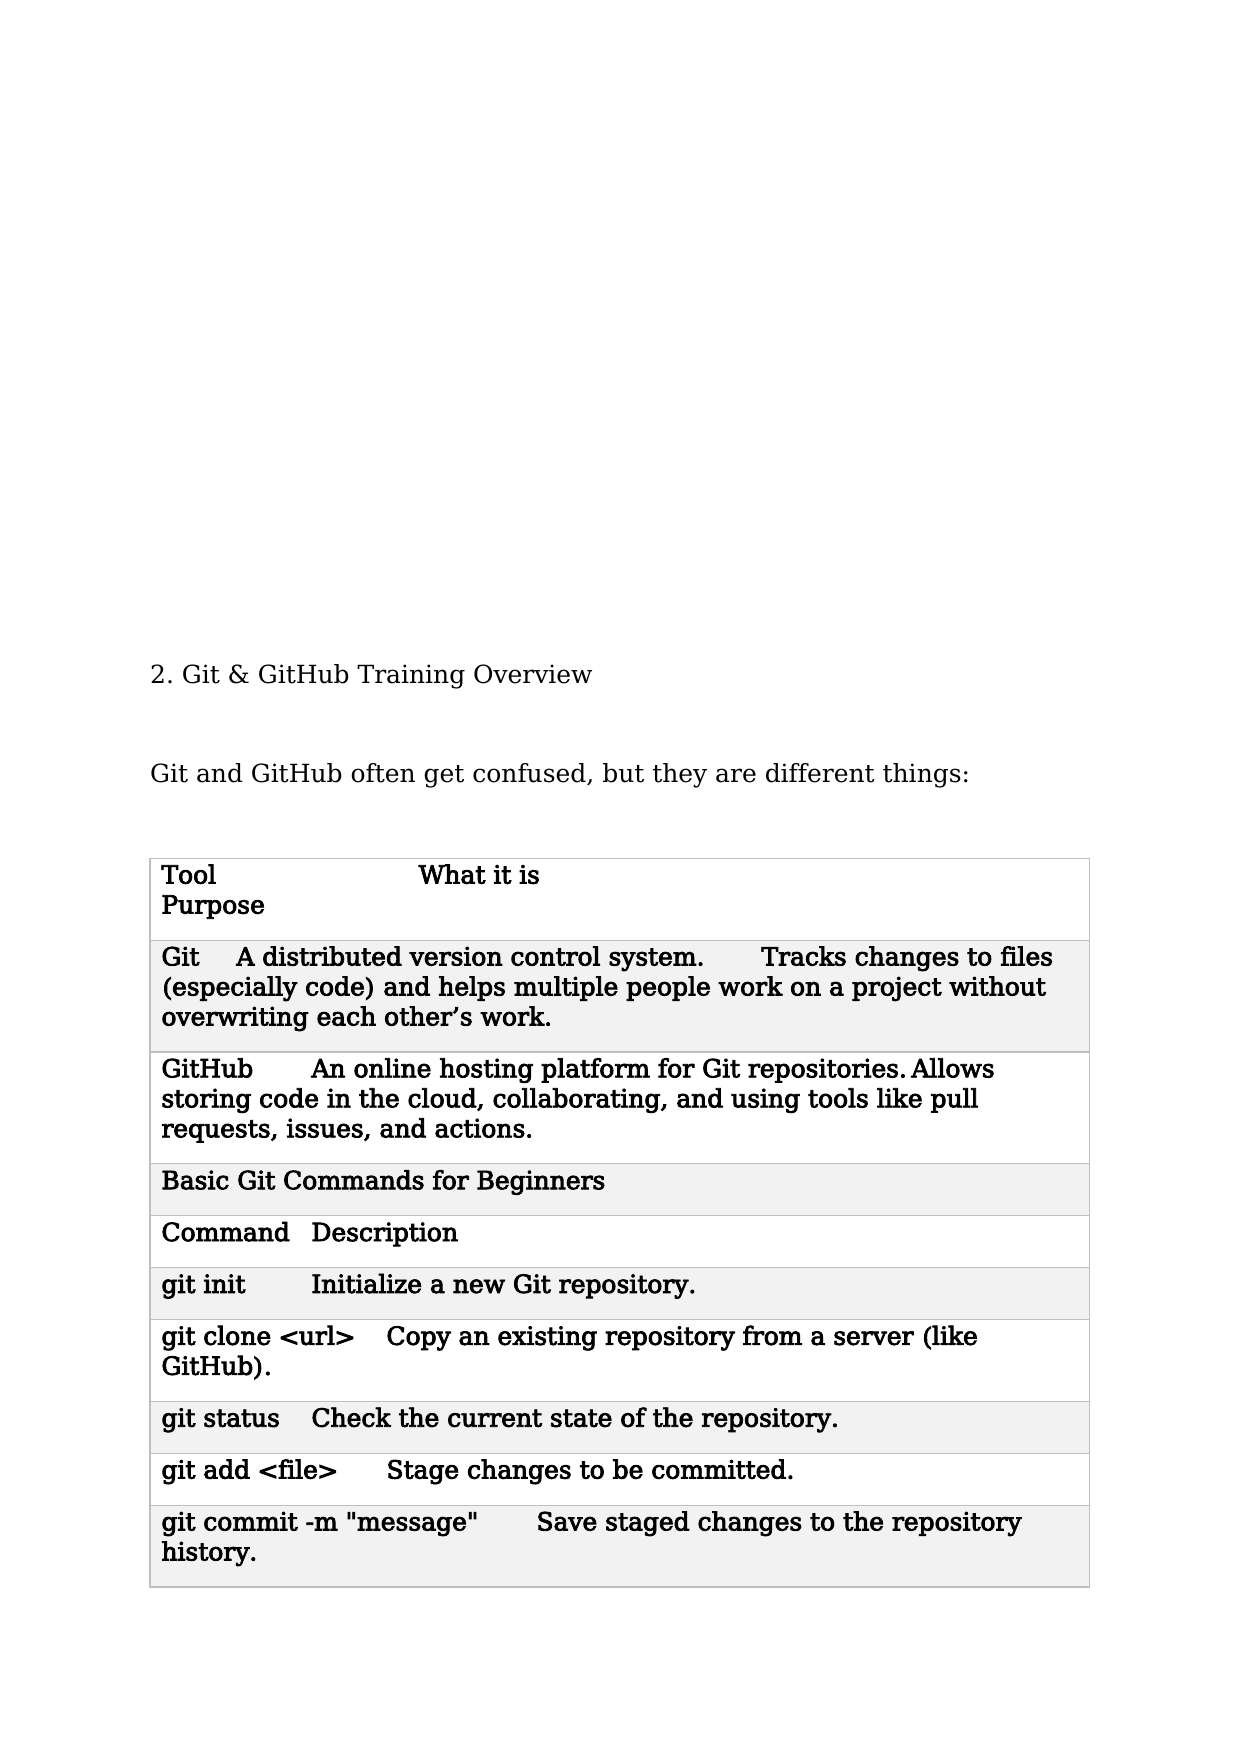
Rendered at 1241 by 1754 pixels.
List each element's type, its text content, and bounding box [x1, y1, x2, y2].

table_cell GitHub An online hosting platform for Git repositories. Allows storing code in the cloud, collaborating, and using tools like pull requests, issues, and actions. [151, 1053, 1089, 1163]
table_header Tool What it is Purpose [151, 859, 1089, 939]
table_cell git add <file> Stage changes to be committed. [151, 1454, 1089, 1504]
table_cell git commit -m "message" Save staged changes to the repository history. [151, 1506, 1089, 1586]
table_cell git clone <url> Copy an existing repository from a server (like GitHub). [151, 1320, 1089, 1401]
table_cell Command Description [151, 1216, 1089, 1267]
table_cell git status Check the current state of the repository. [151, 1402, 1089, 1453]
table_cell Basic Git Commands for Beginners [151, 1164, 1089, 1215]
table_cell git init Initialize a new Git repository. [151, 1268, 1089, 1319]
table_cell Git A distributed version control system. Tracks changes to files (especially code) and helps multiple people work on a project without overwriting each other’s work. [151, 941, 1089, 1051]
text 2. Git & GitHub Training Overview [150, 658, 1090, 688]
text Git and GitHub often get confused, but they are different things: [150, 758, 1090, 788]
